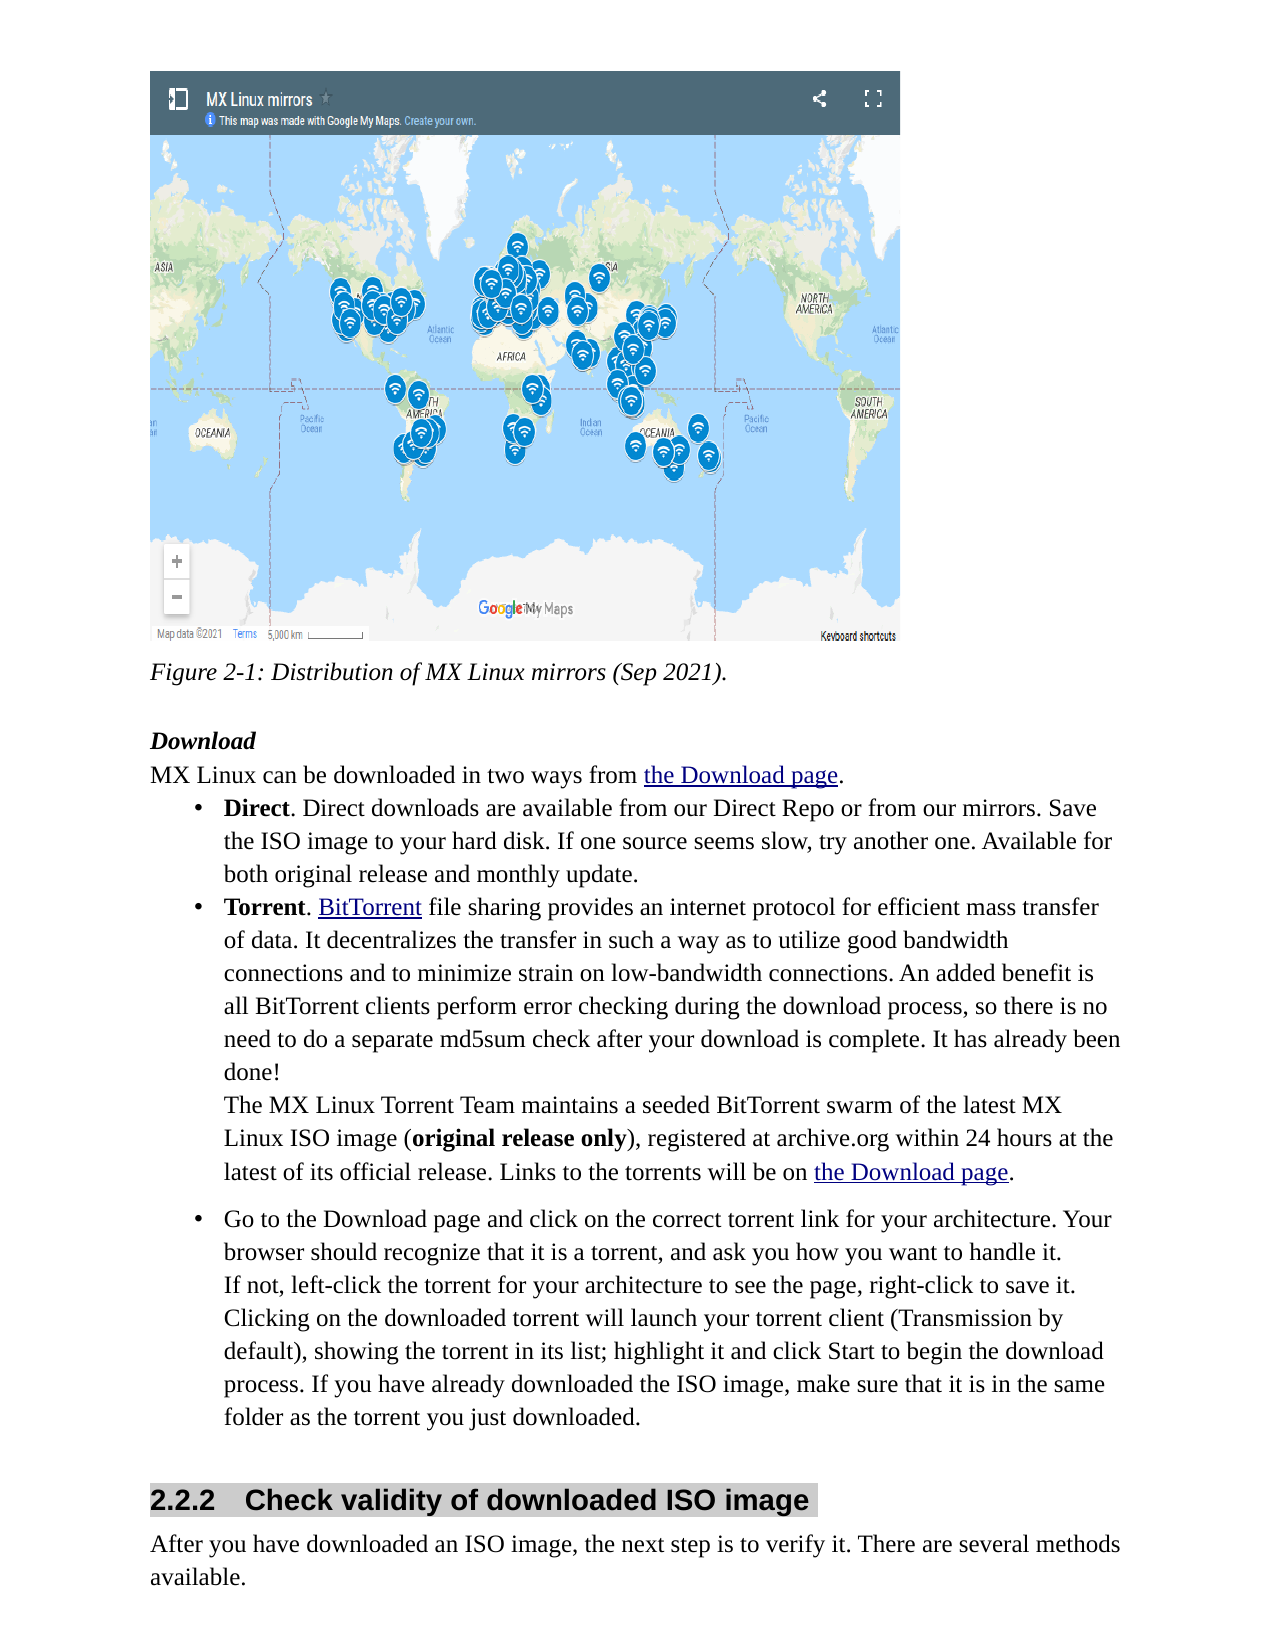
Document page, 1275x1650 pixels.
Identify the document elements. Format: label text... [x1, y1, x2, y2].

text MX Linux can be downloaded in two ways from the Download page. [150, 760, 1125, 789]
list Torrent. BitTorrent file sharing provides an internet protocol for efficient mass transfer of data. It decentralizes the transfer in such a way as to utilize good bandwidth connections and to minimize strain on low-bandwidth connections. An added benefit is all BitTorrent clients perform error checking during the download process, so there is no need to do a separate md5sum check after your download is complete. It has already been done! [194, 892, 1125, 1086]
list The MX Linux Torrent Team maintains a seeded BitTorrent swarm of the latest MX Linux ISO image (original release only), registered at archive.org within 24 hours at the latest of its official release. Links to the torrents will be on the Download page. [194, 1091, 1125, 1185]
list Direct. Direct downloads are available from our Direct Repo or from our mirrors. Save the ISO image to your hard disk. If one source seems slow, try another one. Available for both original release and monthly update. [194, 793, 1125, 888]
text After you have downloaded an ISO image, the next step is to verify it. There are several methods available. [150, 1529, 1125, 1591]
subtitle 2.2.2 Check validity of downloaded ISO image [818, 1483, 1125, 1517]
list If not, left-click the torrent for your architecture to see the page, right-click to save it. Clicking on the downloaded torrent will launch your torrent client (Transmission by default), showing the torrent in its list; highlight it and click Start to begin the download process. If you have already downloaded the ISO image, make sure that it is in the same folder as the torrent you just downloaded. [194, 1270, 1125, 1431]
picture [150, 71, 901, 641]
list Go to the Download page and click on the correct torrent link for your architecture. Your browser should recognize that it is a torrent, and ask you how you want to handle it. [194, 1204, 1125, 1266]
text Figure 2-1: Distribution of MX Linux mirrors (Sep 2021). [150, 657, 1125, 686]
text Download [150, 726, 1125, 754]
